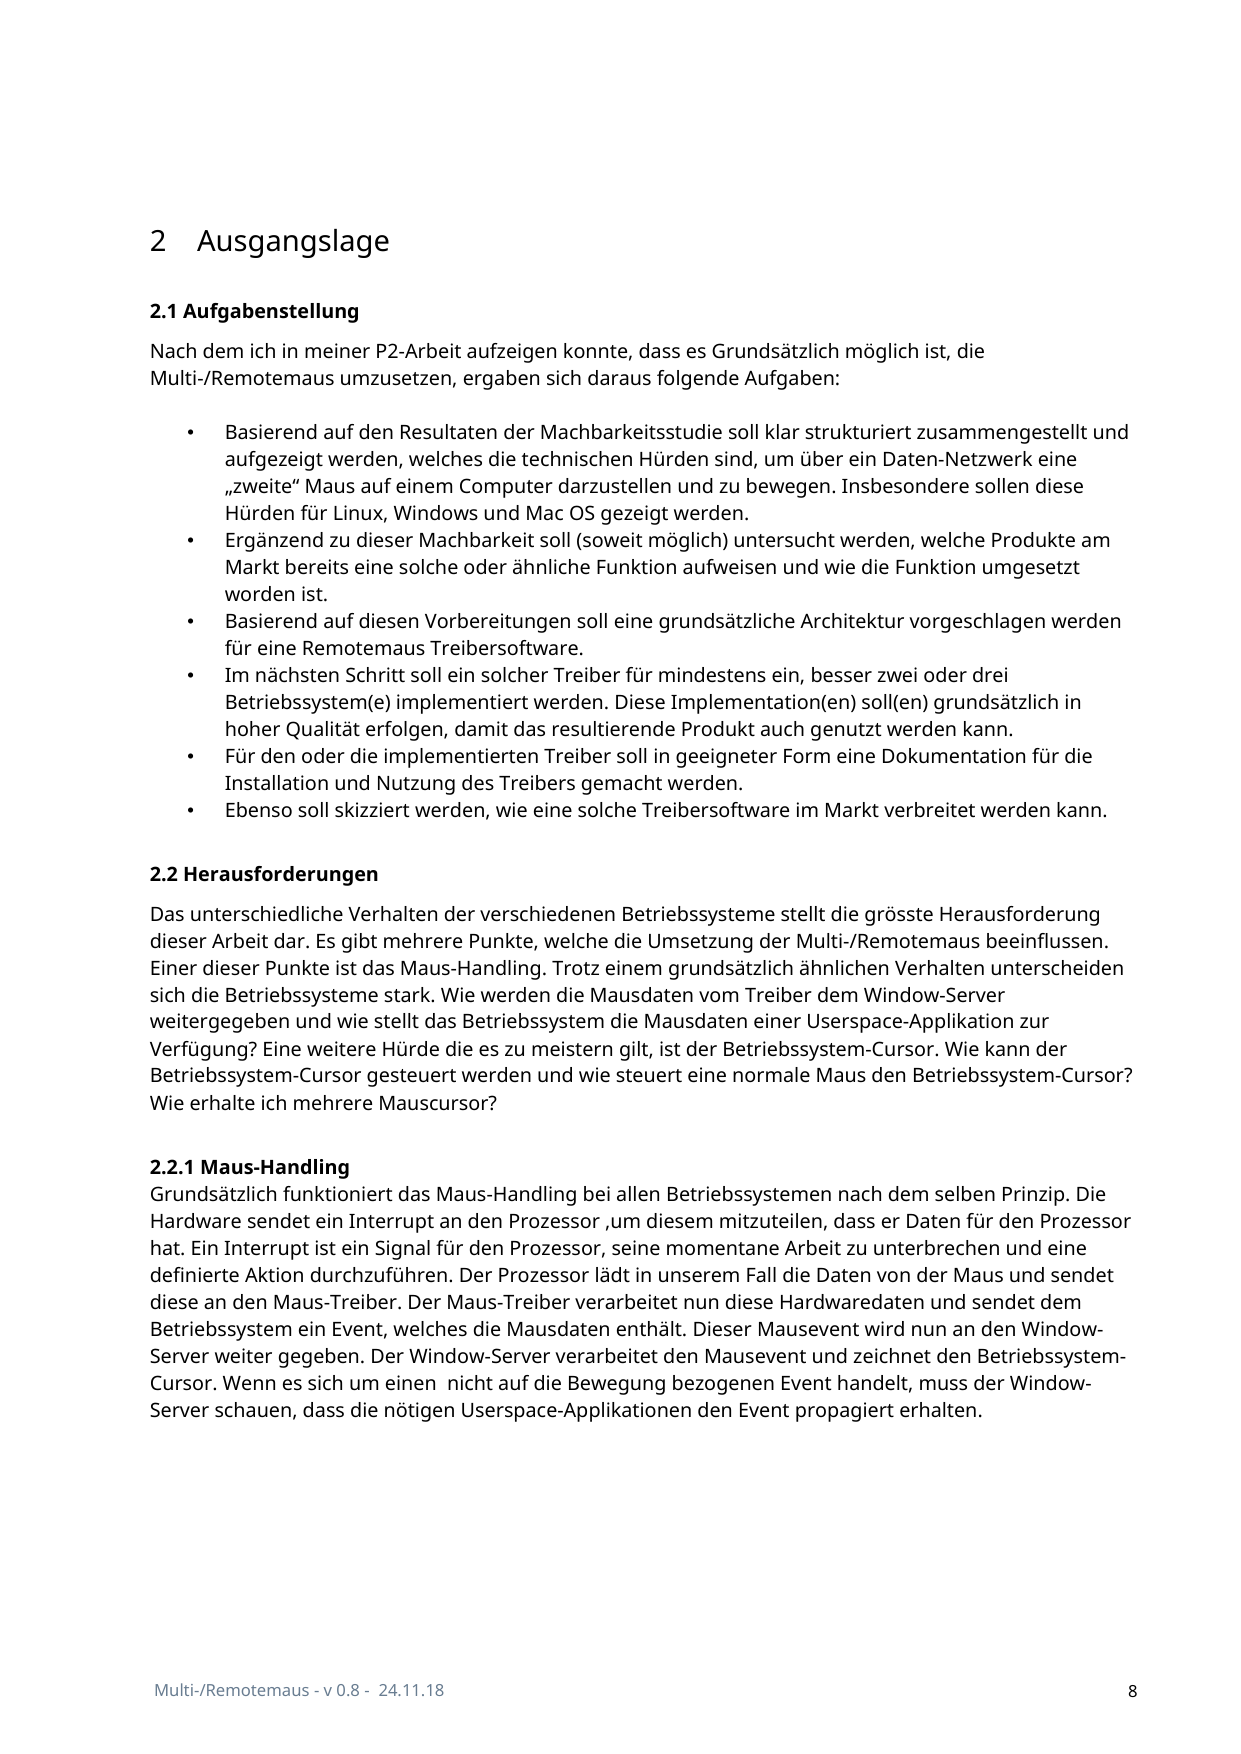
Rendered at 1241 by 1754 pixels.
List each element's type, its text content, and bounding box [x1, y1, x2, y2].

list Basierend auf diesen Vorbereitungen soll eine grundsätzliche Architektur vorgeschlagen werden für eine Remotemaus Treibersoftware. [187, 607, 1136, 661]
subtitle Herausforderungen [149, 860, 1136, 887]
text Grundsätzlich funktioniert das Maus-Handling bei allen Betriebssystemen nach dem selben Prinzip. Die Hardware sendet ein Interrupt an den Prozessor ,um diesem mitzuteilen, dass er Daten für den Prozessor hat. Ein Interrupt ist ein Signal für den Prozessor, seine momentane Arbeit zu unterbrechen und eine definierte Aktion durchzuführen. Der Prozessor lädt in unserem Fall die Daten von der Maus und sendet diese an den Maus-Treiber. Der Maus-Treiber verarbeitet nun diese Hardwaredaten und sendet dem Betriebssystem ein Event, welches die Mausdaten enthält. Dieser Mausevent wird nun an den Window-Server weiter gegeben. Der Window-Server verarbeitet den Mausevent und zeichnet den Betriebssystem-Cursor. Wenn es sich um einen nicht auf die Bewegung bezogenen Event handelt, muss der Window-Server schauen, dass die nötigen Userspace-Applikationen den Event propagiert erhalten. [149, 1180, 1136, 1423]
subtitle Ausgangslage [149, 221, 1136, 260]
list Ebenso soll skizziert werden, wie eine solche Treibersoftware im Markt verbreitet werden kann. [187, 796, 1136, 823]
subtitle Maus-Handling [149, 1153, 1136, 1180]
list Für den oder die implementierten Treiber soll in geeigneter Form eine Dokumentation für die Installation und Nutzung des Treibers gemacht werden. [187, 742, 1136, 796]
subtitle Aufgabenstellung [149, 298, 1136, 325]
text Nach dem ich in meiner P2-Arbeit aufzeigen konnte, dass es Grundsätzlich möglich ist, die Multi-/Remotemaus umzusetzen, ergaben sich daraus folgende Aufgaben: [149, 337, 1136, 391]
list Basierend auf den Resultaten der Machbarkeitsstudie soll klar strukturiert zusammengestellt und aufgezeigt werden, welches die technischen Hürden sind, um über ein Daten-Netzwerk eine „zweite“ Maus auf einem Computer darzustellen und zu bewegen. Insbesondere sollen diese Hürden für Linux, Windows und Mac OS gezeigt werden. [187, 418, 1136, 526]
list Im nächsten Schritt soll ein solcher Treiber für mindestens ein, besser zwei oder drei Betriebssystem(e) implementiert werden. Diese Implementation(en) soll(en) grundsätzlich in hoher Qualität erfolgen, damit das resultierende Produkt auch genutzt werden kann. [187, 661, 1136, 742]
list Ergänzend zu dieser Machbarkeit soll (soweit möglich) untersucht werden, welche Produkte am Markt bereits eine solche oder ähnliche Funktion aufweisen und wie die Funktion umgesetzt worden ist. [187, 526, 1136, 607]
text Das unterschiedliche Verhalten der verschiedenen Betriebssysteme stellt die grösste Herausforderung dieser Arbeit dar. Es gibt mehrere Punkte, welche die Umsetzung der Multi-/Remotemaus beeinflussen. Einer dieser Punkte ist das Maus-Handling. Trotz einem grundsätzlich ähnlichen Verhalten unterscheiden sich die Betriebssysteme stark. Wie werden die Mausdaten vom Treiber dem Window-Server weitergegeben und wie stellt das Betriebssystem die Mausdaten einer Userspace-Applikation zur Verfügung? Eine weitere Hürde die es zu meistern gilt, ist der Betriebssystem-Cursor. Wie kann der Betriebssystem-Cursor gesteuert werden und wie steuert eine normale Maus den Betriebssystem-Cursor? Wie erhalte ich mehrere Mauscursor? [149, 900, 1136, 1116]
